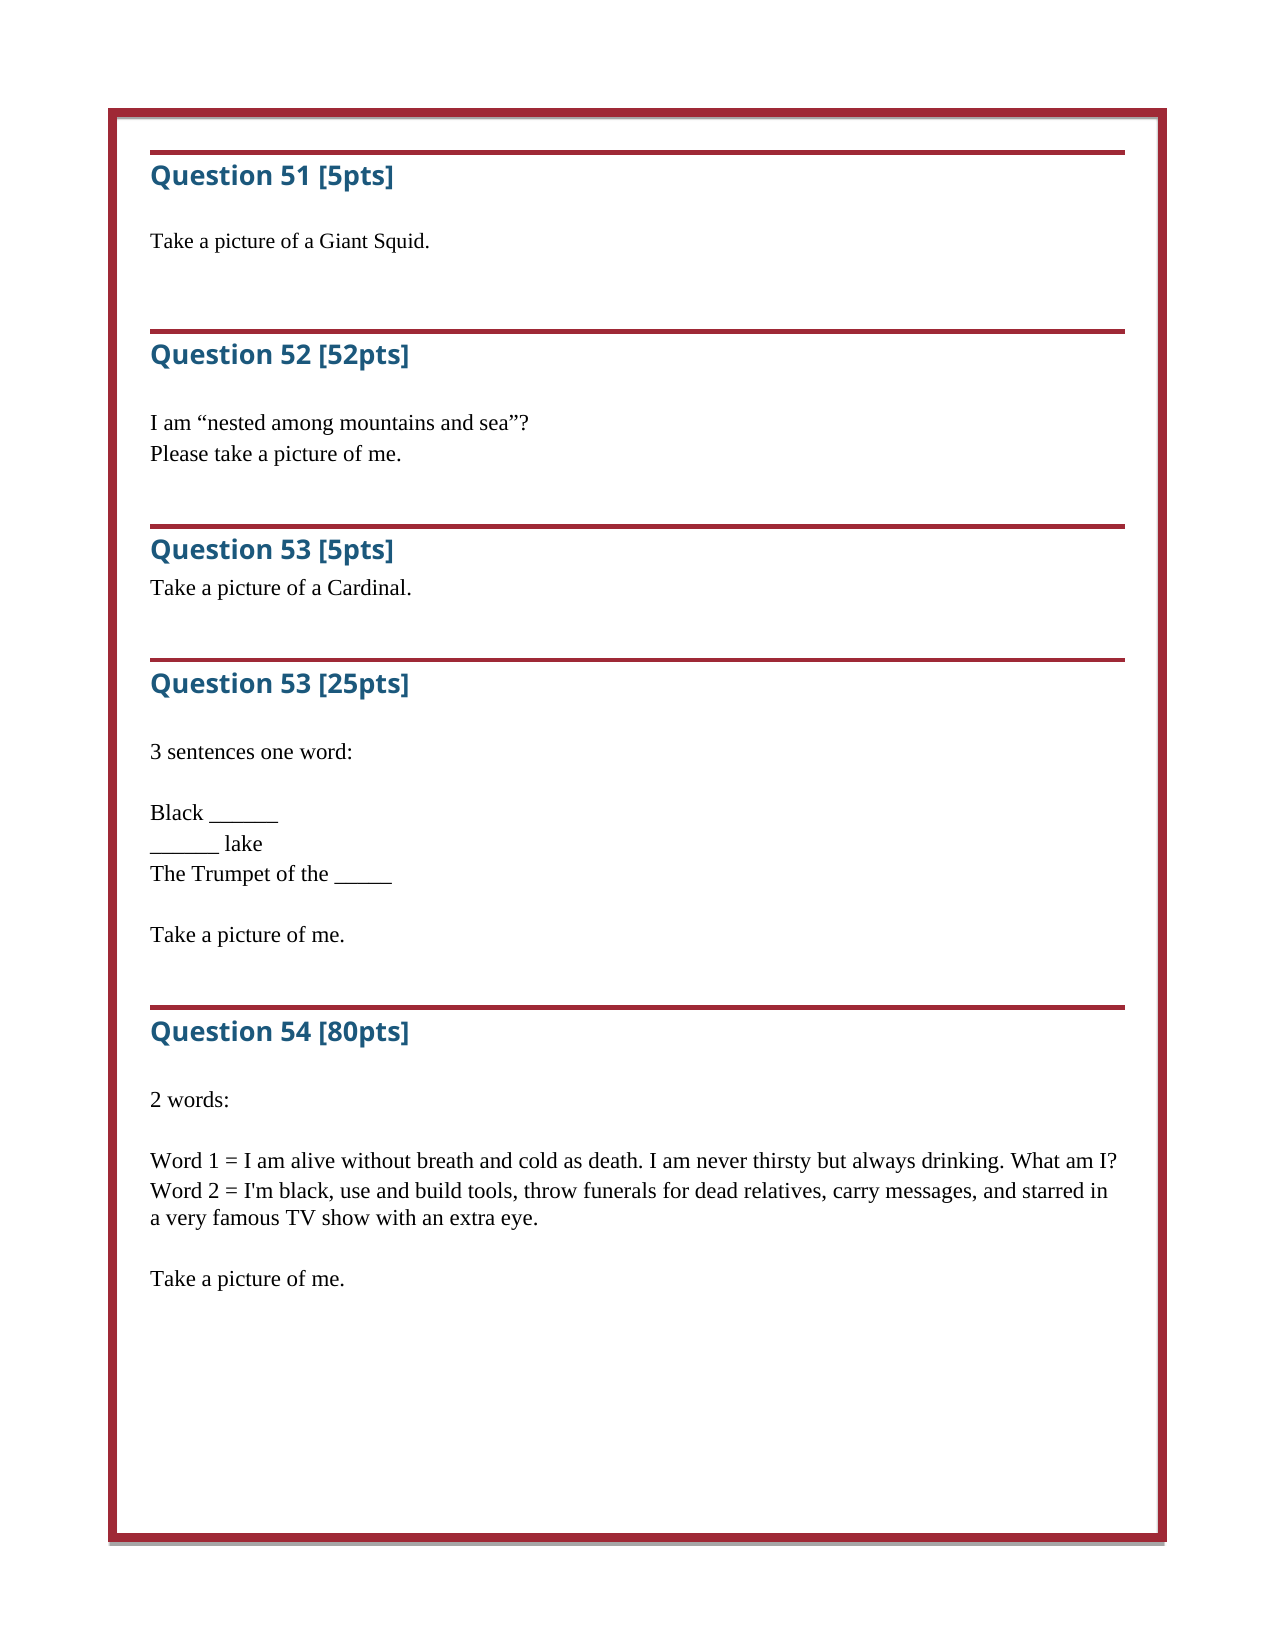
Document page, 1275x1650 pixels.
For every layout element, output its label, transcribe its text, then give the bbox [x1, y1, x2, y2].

text Word 1 = I am alive without breath and cold as death. I am never thirsty but always drinking. What am I? [150, 1147, 1125, 1173]
text I am “nested among mountains and sea”? [150, 409, 1125, 436]
text Black ______ [150, 799, 1125, 826]
list Take a picture of a Giant Squid. [150, 228, 1125, 253]
subtitle Question 52 [52pts] [150, 334, 1125, 373]
subtitle Question 53 [25pts] [150, 662, 1125, 701]
text 2 words: [150, 1086, 1125, 1112]
text Please take a picture of me. [150, 440, 1125, 466]
text Take a picture of me. [150, 1264, 1125, 1291]
text Take a picture of a Cardinal. [150, 574, 1125, 600]
text ______ lake [150, 830, 1125, 856]
subtitle Question 53 [5pts] [150, 529, 1125, 567]
text Take a picture of me. [150, 921, 1125, 948]
text 3 sentences one word: [150, 738, 1125, 764]
text Word 2 = I'm black, use and build tools, throw funerals for dead relatives, carry messages, and starred in a very famous TV show with an extra eye. [150, 1177, 1125, 1230]
text The Trumpet of the _____ [150, 860, 1125, 887]
subtitle Question 51 [5pts] [150, 155, 1125, 194]
subtitle Question 54 [80pts] [150, 1010, 1125, 1049]
